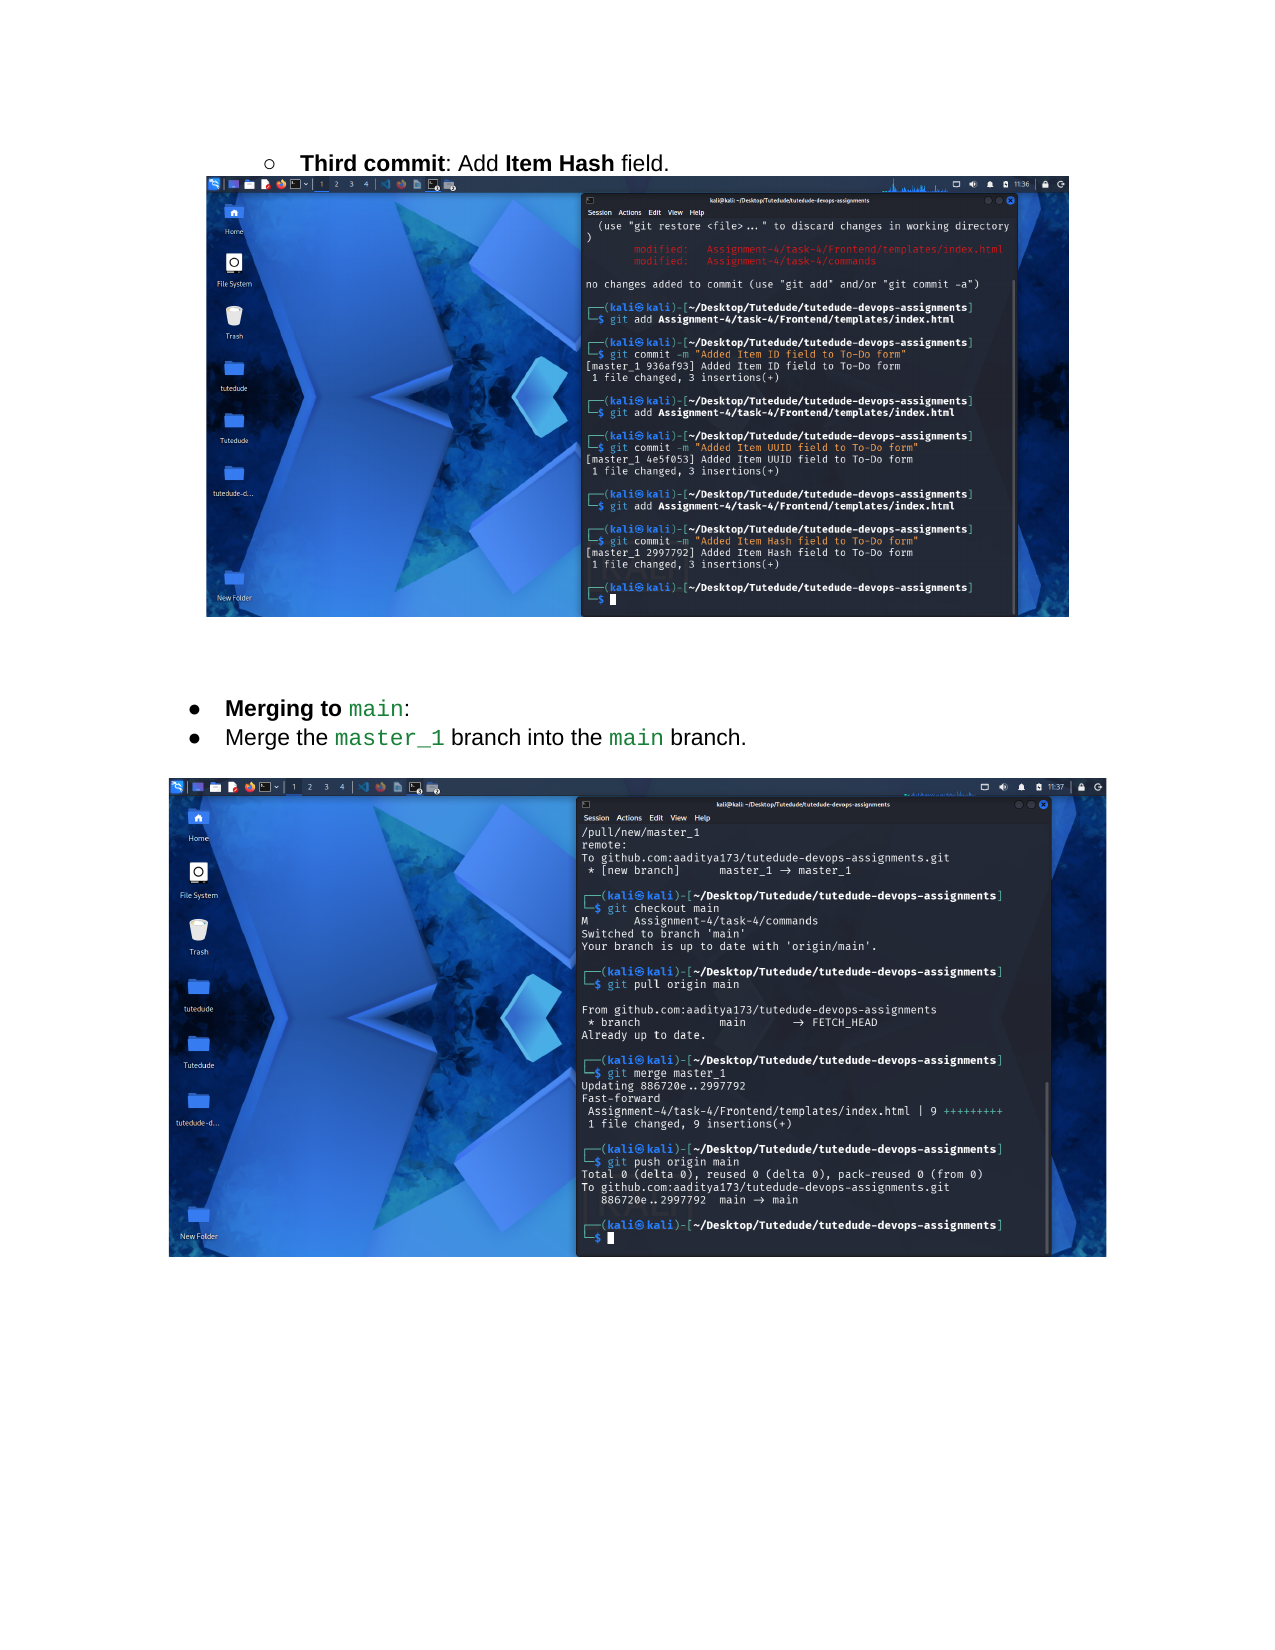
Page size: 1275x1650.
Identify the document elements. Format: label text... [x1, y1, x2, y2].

picture [206, 176, 1069, 617]
list Third commit: Add Item Hash field. [262, 150, 1125, 176]
picture [168, 778, 1107, 1257]
list Merge the master_1 branch into the main branch. [187, 723, 1125, 752]
list Merging to main: [187, 695, 1125, 723]
